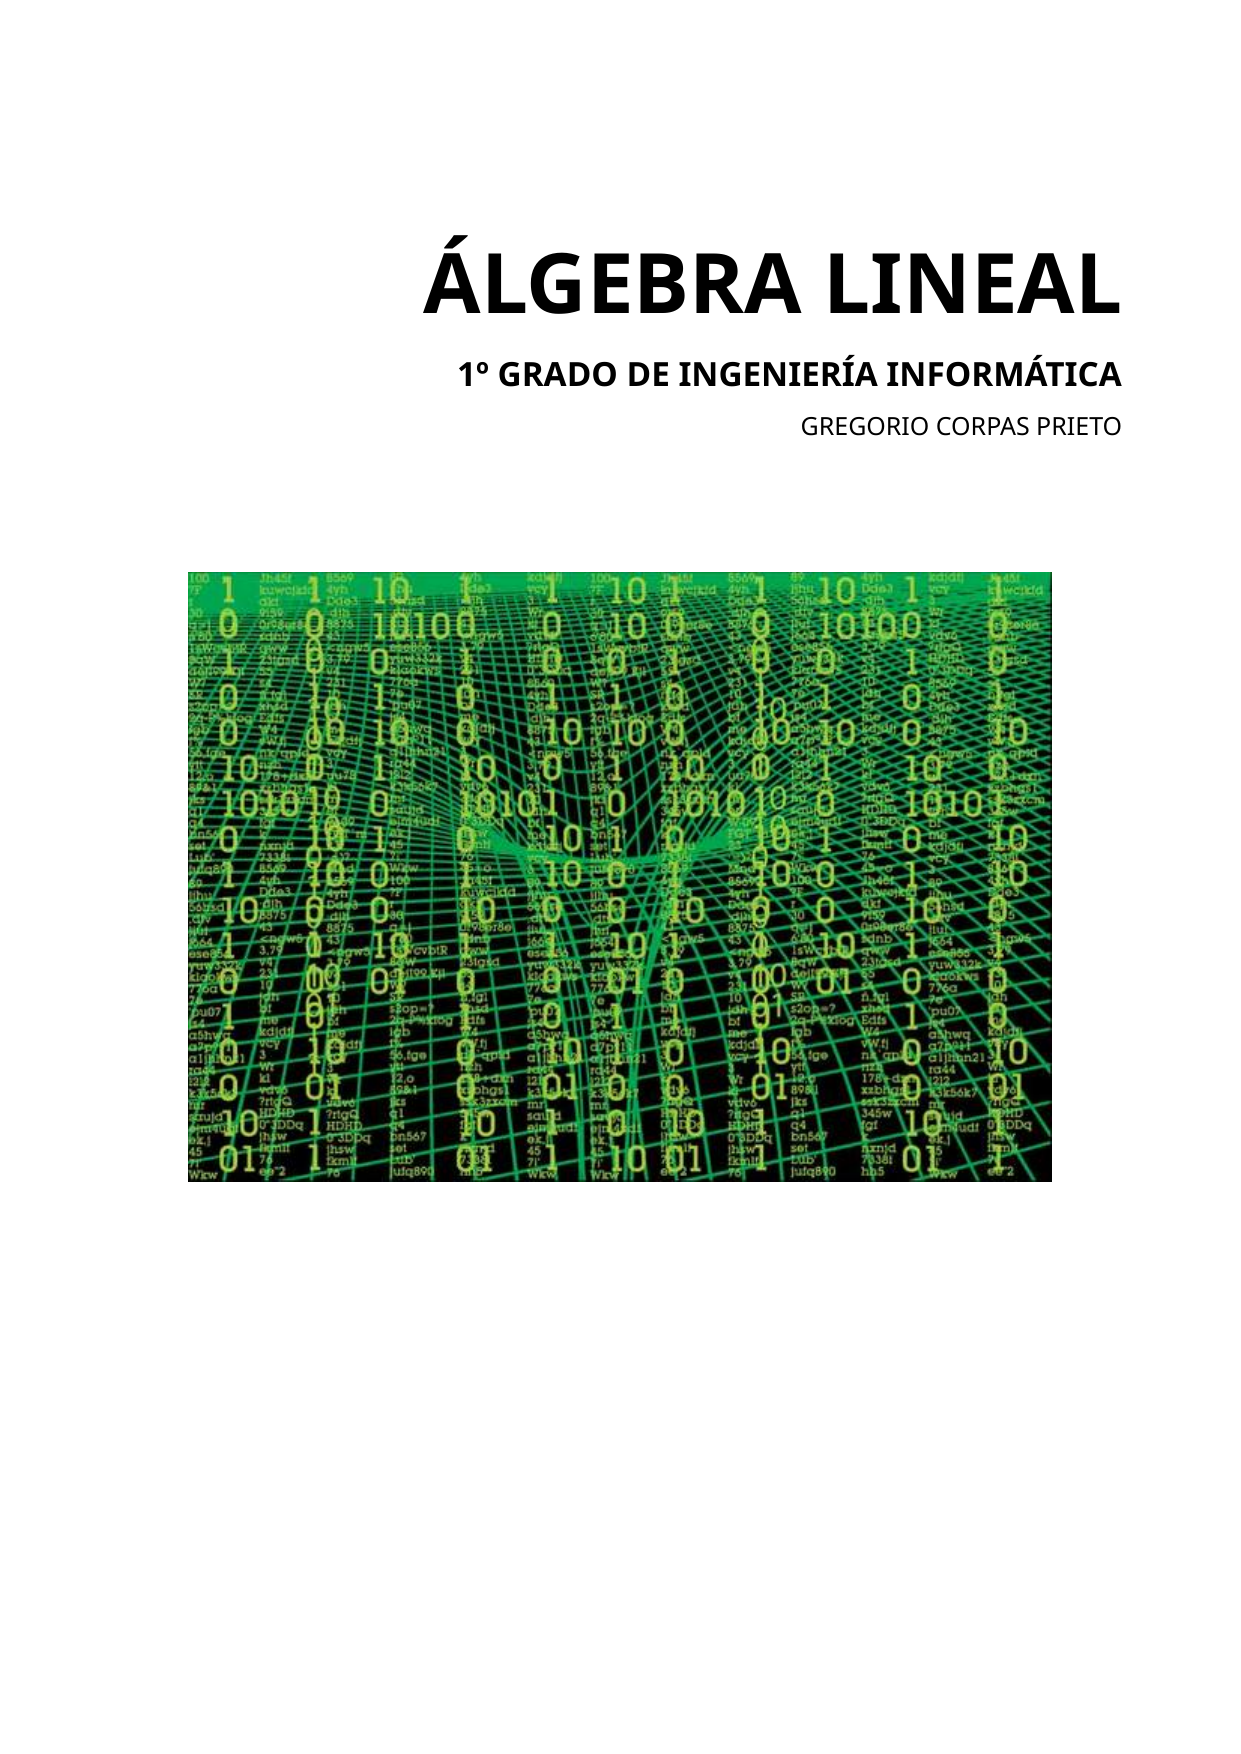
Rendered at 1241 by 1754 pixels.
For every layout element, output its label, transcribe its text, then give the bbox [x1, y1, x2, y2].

picture [220, 559, 1021, 1194]
text 1º GRADO DE INGENIERÍA INFORMÁTICA [118, 350, 1122, 396]
text GREGORIO CORPAS PRIETO [118, 408, 1122, 442]
title ÁLGEBRA LINEAL [118, 224, 1122, 338]
